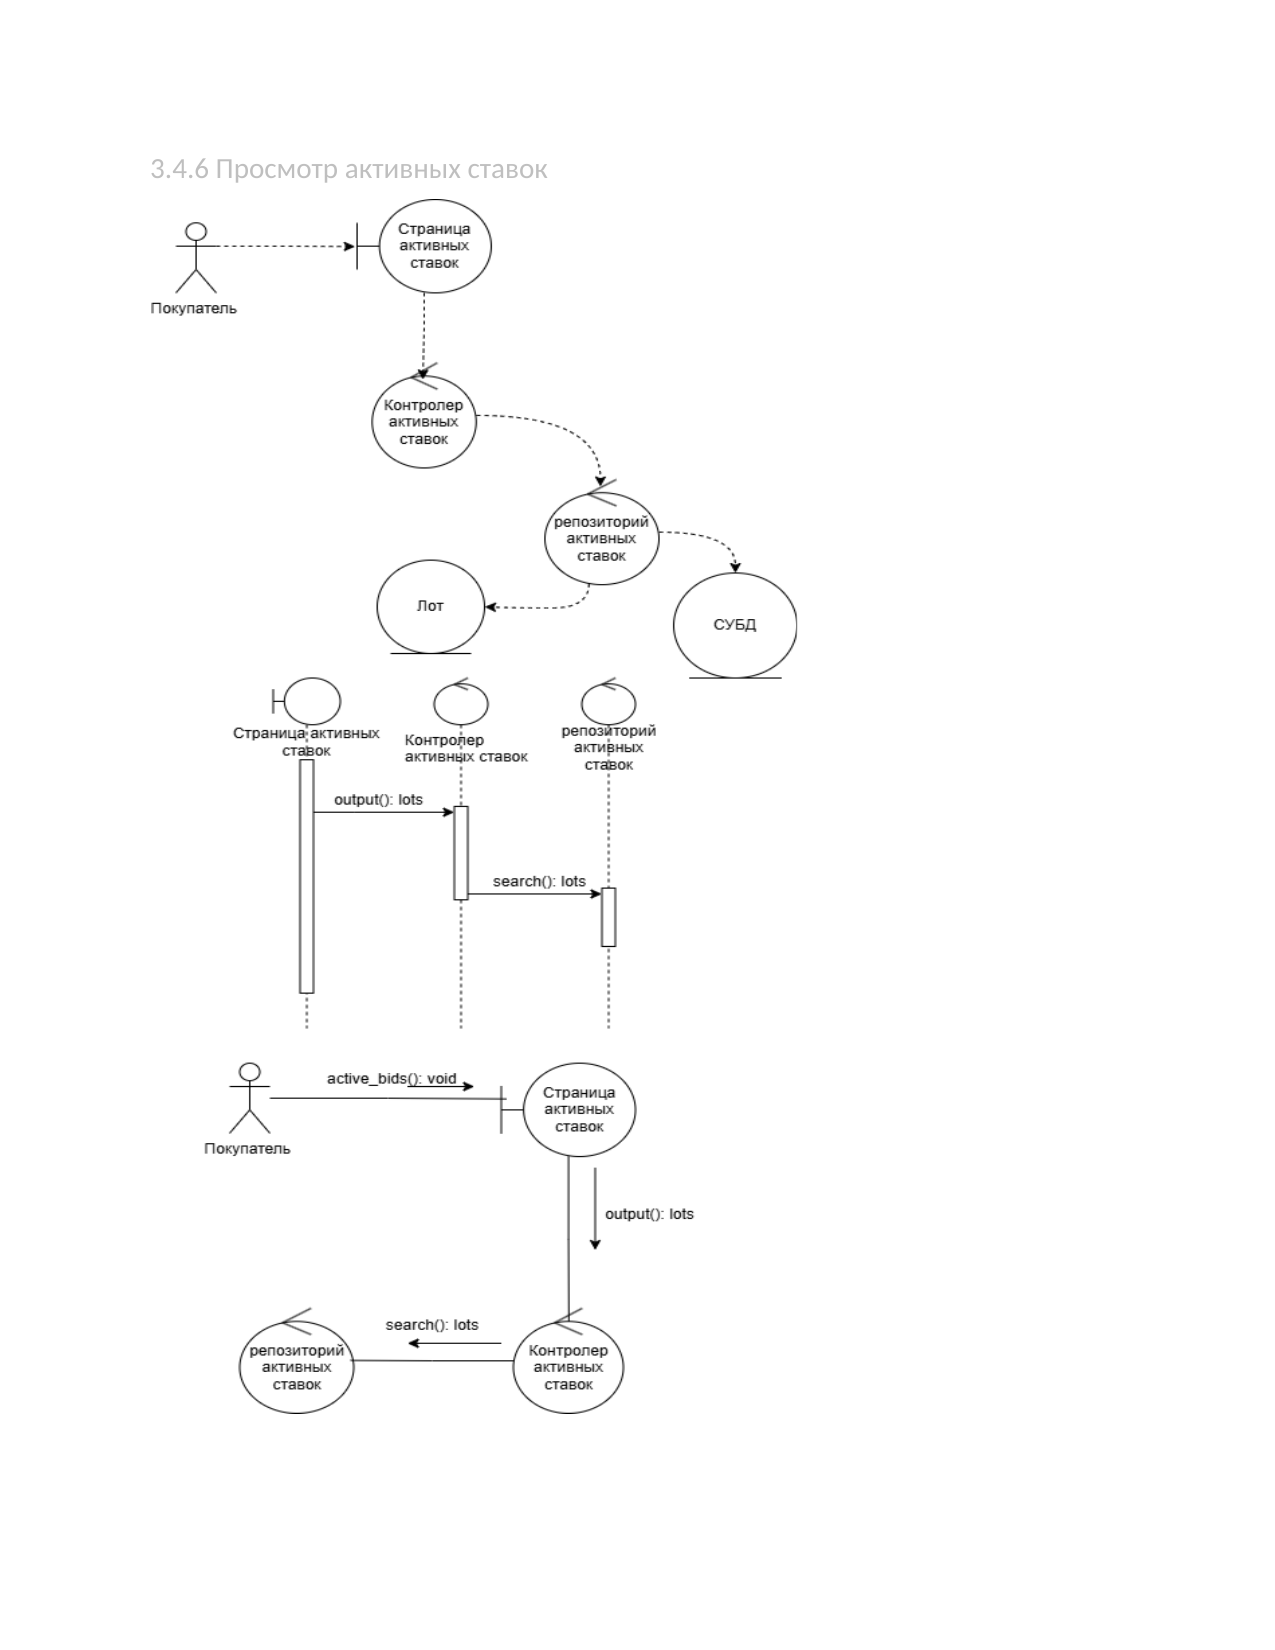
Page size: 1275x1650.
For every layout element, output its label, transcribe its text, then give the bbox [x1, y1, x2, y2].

subtitle 3.4.6 Просмотр активных ставок [150, 150, 1125, 186]
